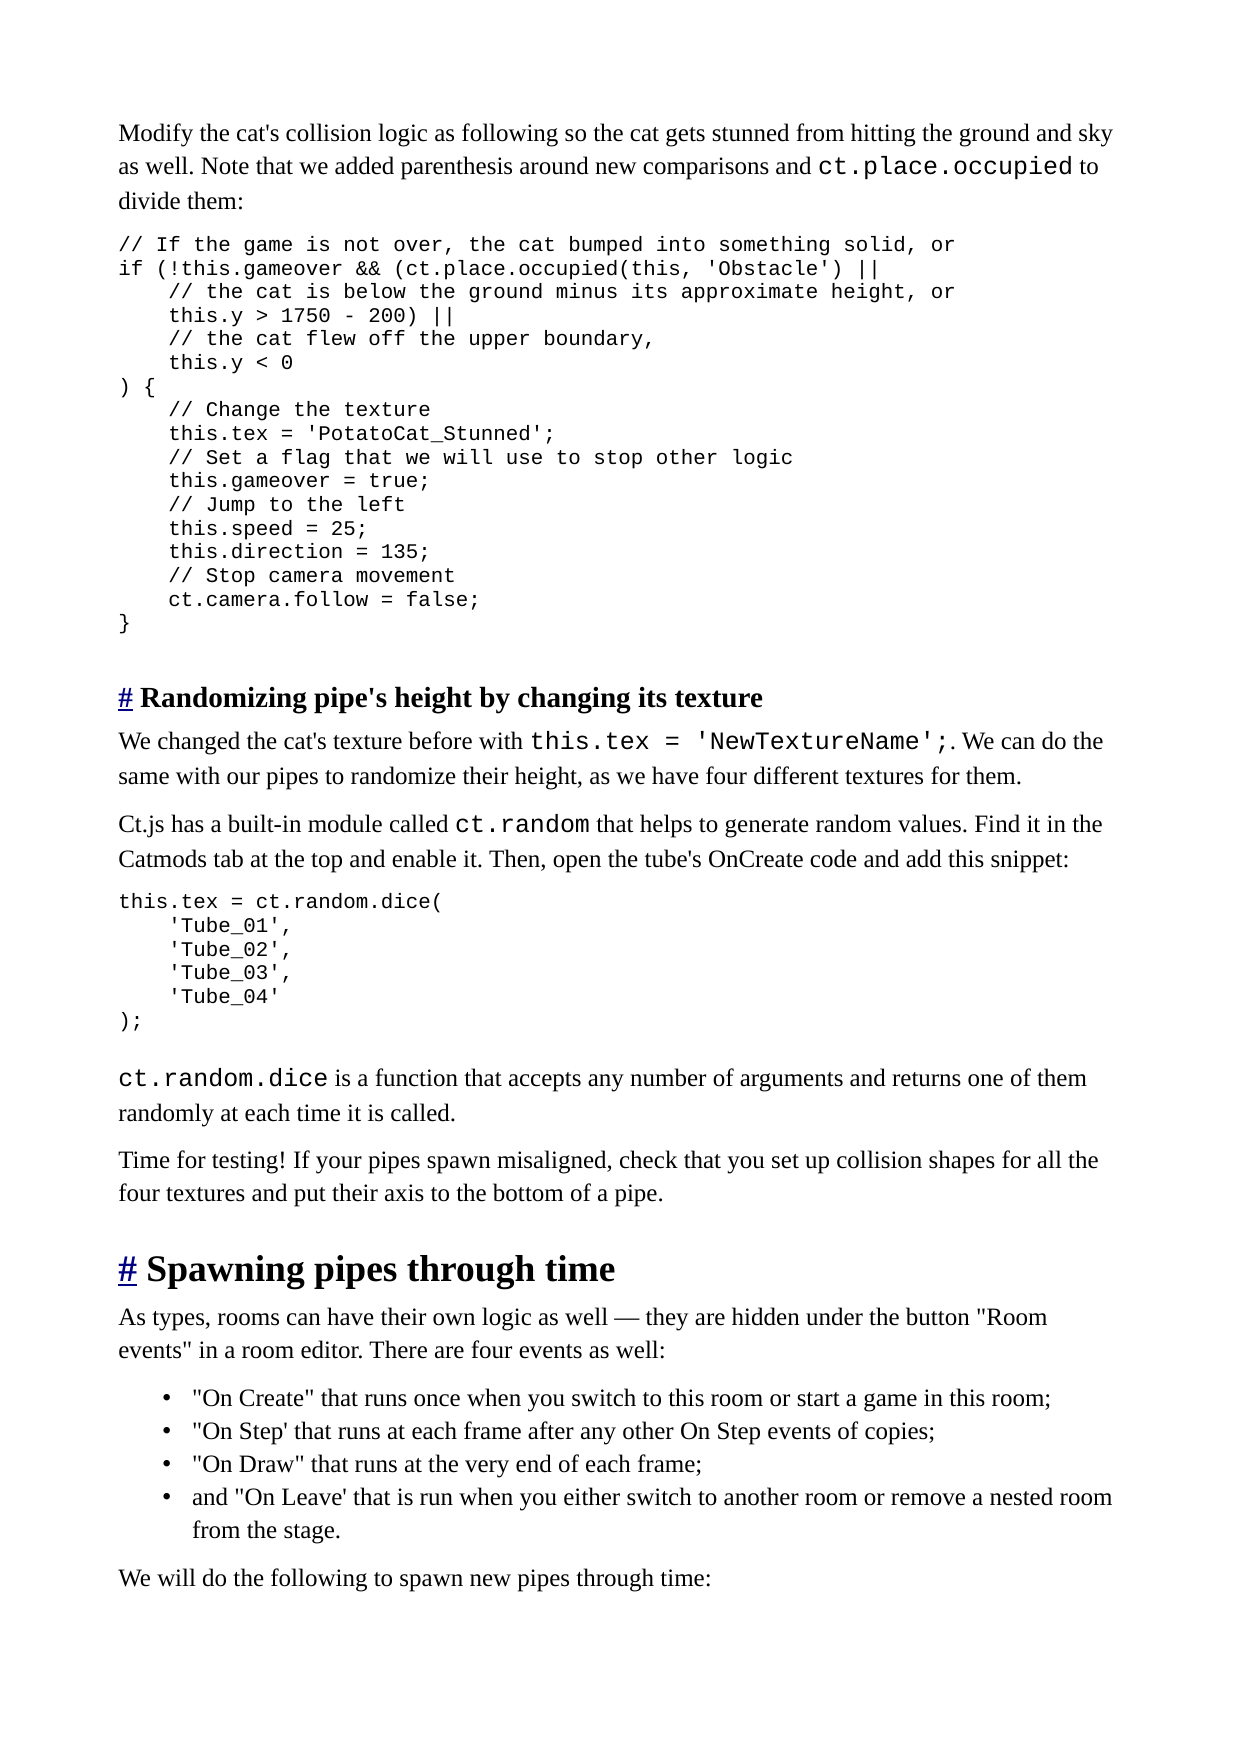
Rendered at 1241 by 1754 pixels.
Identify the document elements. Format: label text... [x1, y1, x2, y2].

text 'Tube_04' [118, 986, 1122, 1009]
list "On Create" that runs once when you switch to this room or start a game in this room; [162, 1383, 1122, 1412]
text this.speed = 25; [118, 518, 1122, 541]
list and "On Leave' that is run when you either switch to another room or remove a nested room from the stage. [162, 1482, 1122, 1544]
text ct.camera.follow = false; [118, 588, 1122, 612]
text ct.random.dice is a function that accepts any number of arguments and returns one of them randomly at each time it is called. [118, 1063, 1122, 1127]
text Ct.js has a built-in module called ct.random that helps to generate random values. Find it in the Catmods tab at the top and enable it. Then, open the tube's OnCreate code and add this snippet: [118, 809, 1122, 872]
text We changed the cat's texture before with this.tex = 'NewTextureName';. We can do the same with our pipes to randomize their height, as we have four different textures for them. [118, 726, 1122, 790]
text Modify the cat's collision logic as following so the cat gets stunned from hitting the ground and sky as well. Note that we added parenthesis around new comparisons and ct.place.occupied to divide them: [118, 118, 1122, 215]
text // Change the texture [118, 399, 1122, 423]
text this.tex = ct.random.dice( [118, 891, 1122, 915]
text this.gameover = true; [118, 470, 1122, 494]
text 'Tube_02', [118, 939, 1122, 962]
subtitle # Randomizing pipe's height by changing its texture [118, 680, 1122, 713]
text this.y < 0 [118, 352, 1122, 376]
text Time for testing! If your pipes spawn misaligned, check that you set up collision shapes for all the four textures and put their axis to the bottom of a pipe. [118, 1145, 1122, 1207]
text // If the game is not over, the cat bumped into something solid, or [118, 234, 1122, 257]
text if (!this.gameover && (ct.place.occupied(this, 'Obstacle') || [118, 257, 1122, 281]
subtitle # Spawning pipes through time [118, 1247, 1122, 1290]
text // the cat is below the ground minus its approximate height, or [118, 281, 1122, 305]
text 'Tube_01', [118, 915, 1122, 939]
text // Jump to the left [118, 494, 1122, 518]
text 'Tube_03', [118, 962, 1122, 986]
text // Set a flag that we will use to stop other logic [118, 447, 1122, 470]
text ); [118, 1009, 1122, 1033]
text this.tex = 'PotatoCat_Stunned'; [118, 423, 1122, 447]
list "On Step' that runs at each frame after any other On Step events of copies; [162, 1416, 1122, 1445]
text We will do the following to spawn new pipes through time: [118, 1563, 1122, 1592]
text } [118, 612, 1122, 636]
text As types, rooms can have their own logic as well — they are hidden under the button "Room events" in a room editor. There are four events as well: [118, 1302, 1122, 1364]
text // the cat flew off the upper boundary, [118, 328, 1122, 352]
text ) { [118, 376, 1122, 399]
text // Stop camera movement [118, 565, 1122, 588]
text this.direction = 135; [118, 541, 1122, 565]
list "On Draw" that runs at the very end of each frame; [162, 1449, 1122, 1478]
text this.y > 1750 - 200) || [118, 305, 1122, 328]
